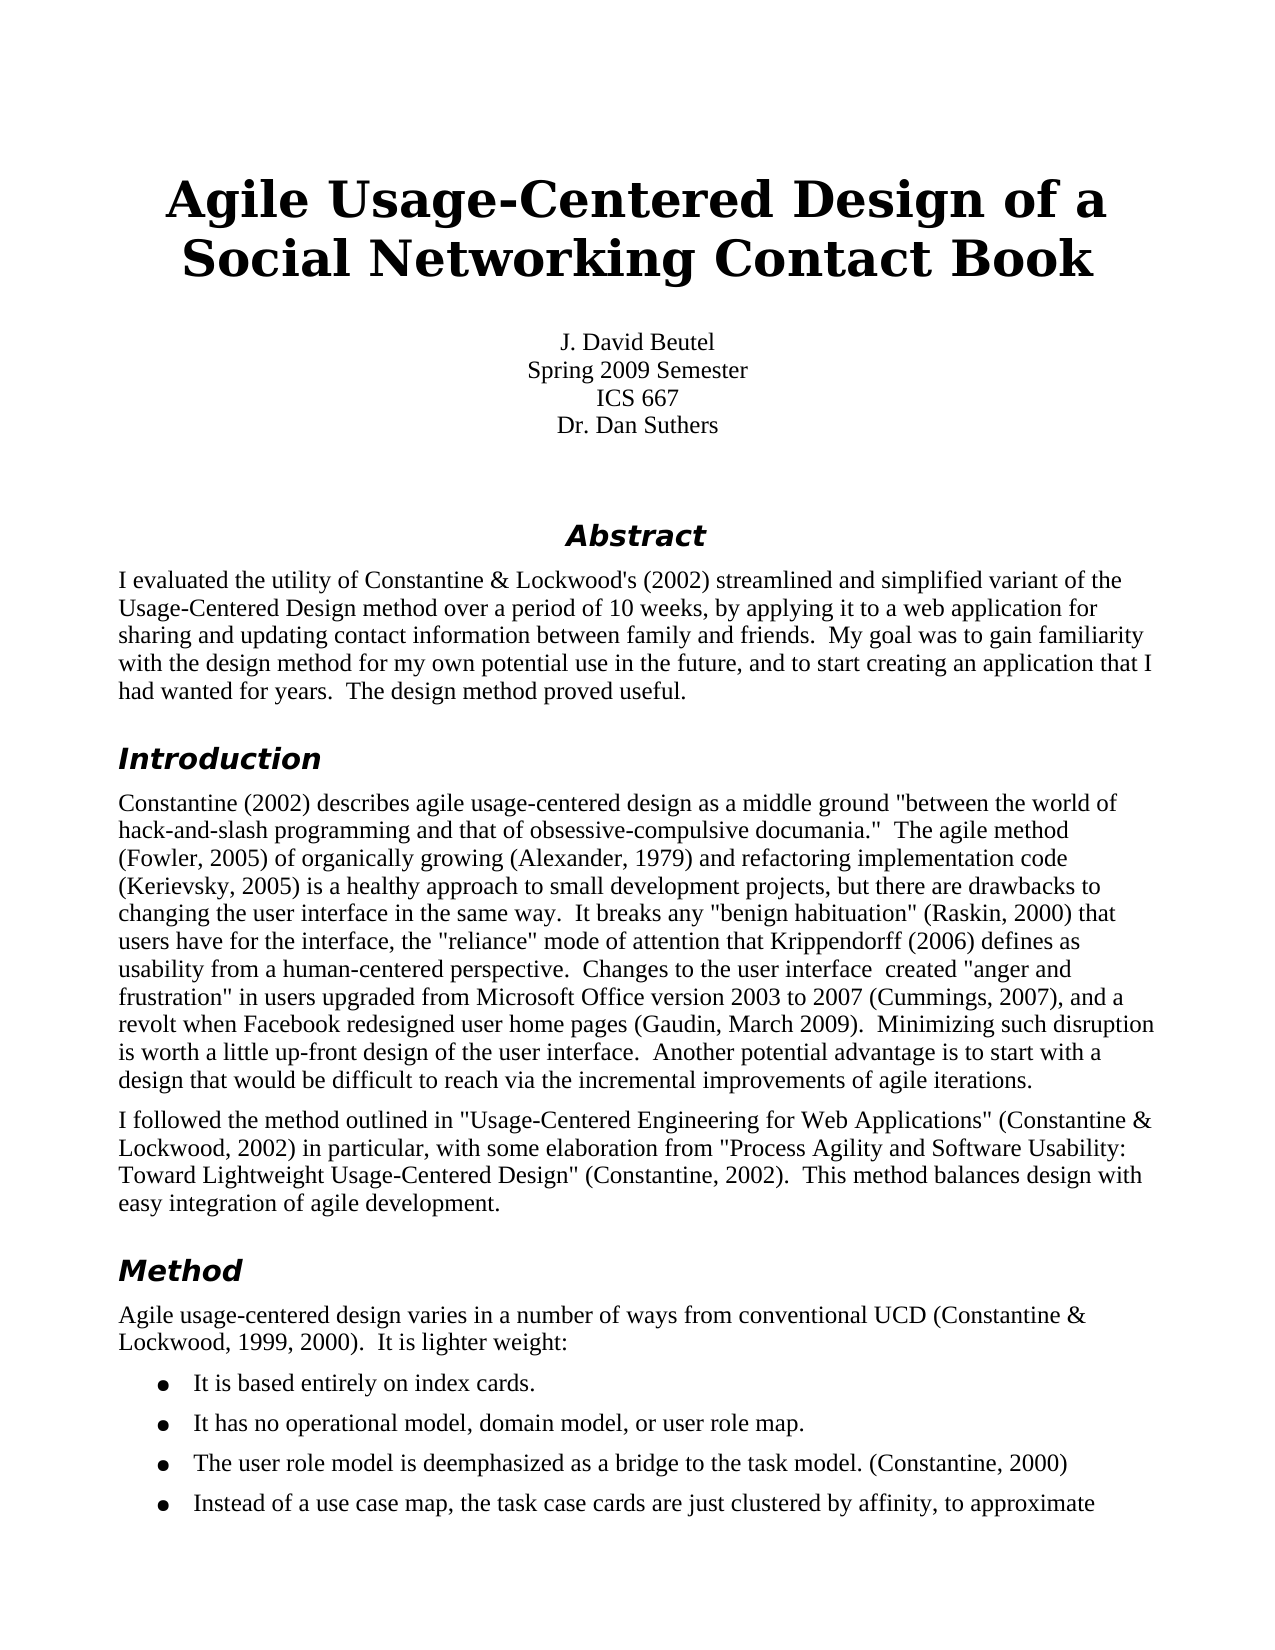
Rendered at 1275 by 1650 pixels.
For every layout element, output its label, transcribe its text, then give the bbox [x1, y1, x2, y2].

list It has no operational model, domain model, or user role map. [156, 1409, 1157, 1437]
text Agile usage-centered design varies in a number of ways from conventional UCD (Constantine & Lockwood, 1999, 2000). It is lighter weight: [118, 1301, 1157, 1356]
text ICS 667 [118, 384, 1157, 412]
subtitle Abstract [118, 520, 1157, 554]
text I followed the method outlined in "Usage-Centered Engineering for Web Applications" (Constantine & Lockwood, 2002) in particular, with some elaboration from "Process Agility and Software Usability: Toward Lightweight Usage-Centered Design" (Constantine, 2002). This method balances design with easy integration of agile development. [118, 1106, 1157, 1217]
text Constantine (2002) describes agile usage-centered design as a middle ground "between the world of hack-and-slash programming and that of obsessive-compulsive documania." The agile method (Fowler, 2005) of organically growing (Alexander, 1979) and refactoring implementation code (Kerievsky, 2005) is a healthy approach to small development projects, but there are drawbacks to changing the user interface in the same way. It breaks any "benign habituation" (Raskin, 2000) that users have for the interface, the "reliance" mode of attention that Krippendorff (2006) defines as usability from a human-centered perspective. Changes to the user interface created "anger and frustration" in users upgraded from Microsoft Office version 2003 to 2007 (Cummings, 2007), and a revolt when Facebook redesigned user home pages (Gaudin, March 2009). Minimizing such disruption is worth a little up-front design of the user interface. Another potential advantage is to start with a design that would be difficult to reach via the incremental improvements of agile iterations. [118, 789, 1157, 1093]
subtitle Method [118, 1254, 1157, 1288]
text Dr. Dan Suthers [118, 412, 1157, 439]
text J. David Beutel [118, 328, 1157, 356]
subtitle Introduction [118, 742, 1157, 776]
list The user role model is deemphasized as a bridge to the task model. (Constantine, 2000) [156, 1449, 1157, 1477]
list Instead of a use case map, the task case cards are just clustered by affinity, to approximate [156, 1489, 1157, 1517]
list It is based entirely on index cards. [156, 1369, 1157, 1396]
text Spring 2009 Semester [118, 356, 1157, 384]
subtitle Agile Usage-Centered Design of a Social Networking Contact Book [118, 171, 1157, 288]
text I evaluated the utility of Constantine & Lockwood's (2002) streamlined and simplified variant of the Usage-Centered Design method over a period of 10 weeks, by applying it to a web application for sharing and updating contact information between family and friends. My goal was to gain familiarity with the design method for my own potential use in the future, and to start creating an application that I had wanted for years. The design method proved useful. [118, 566, 1157, 705]
